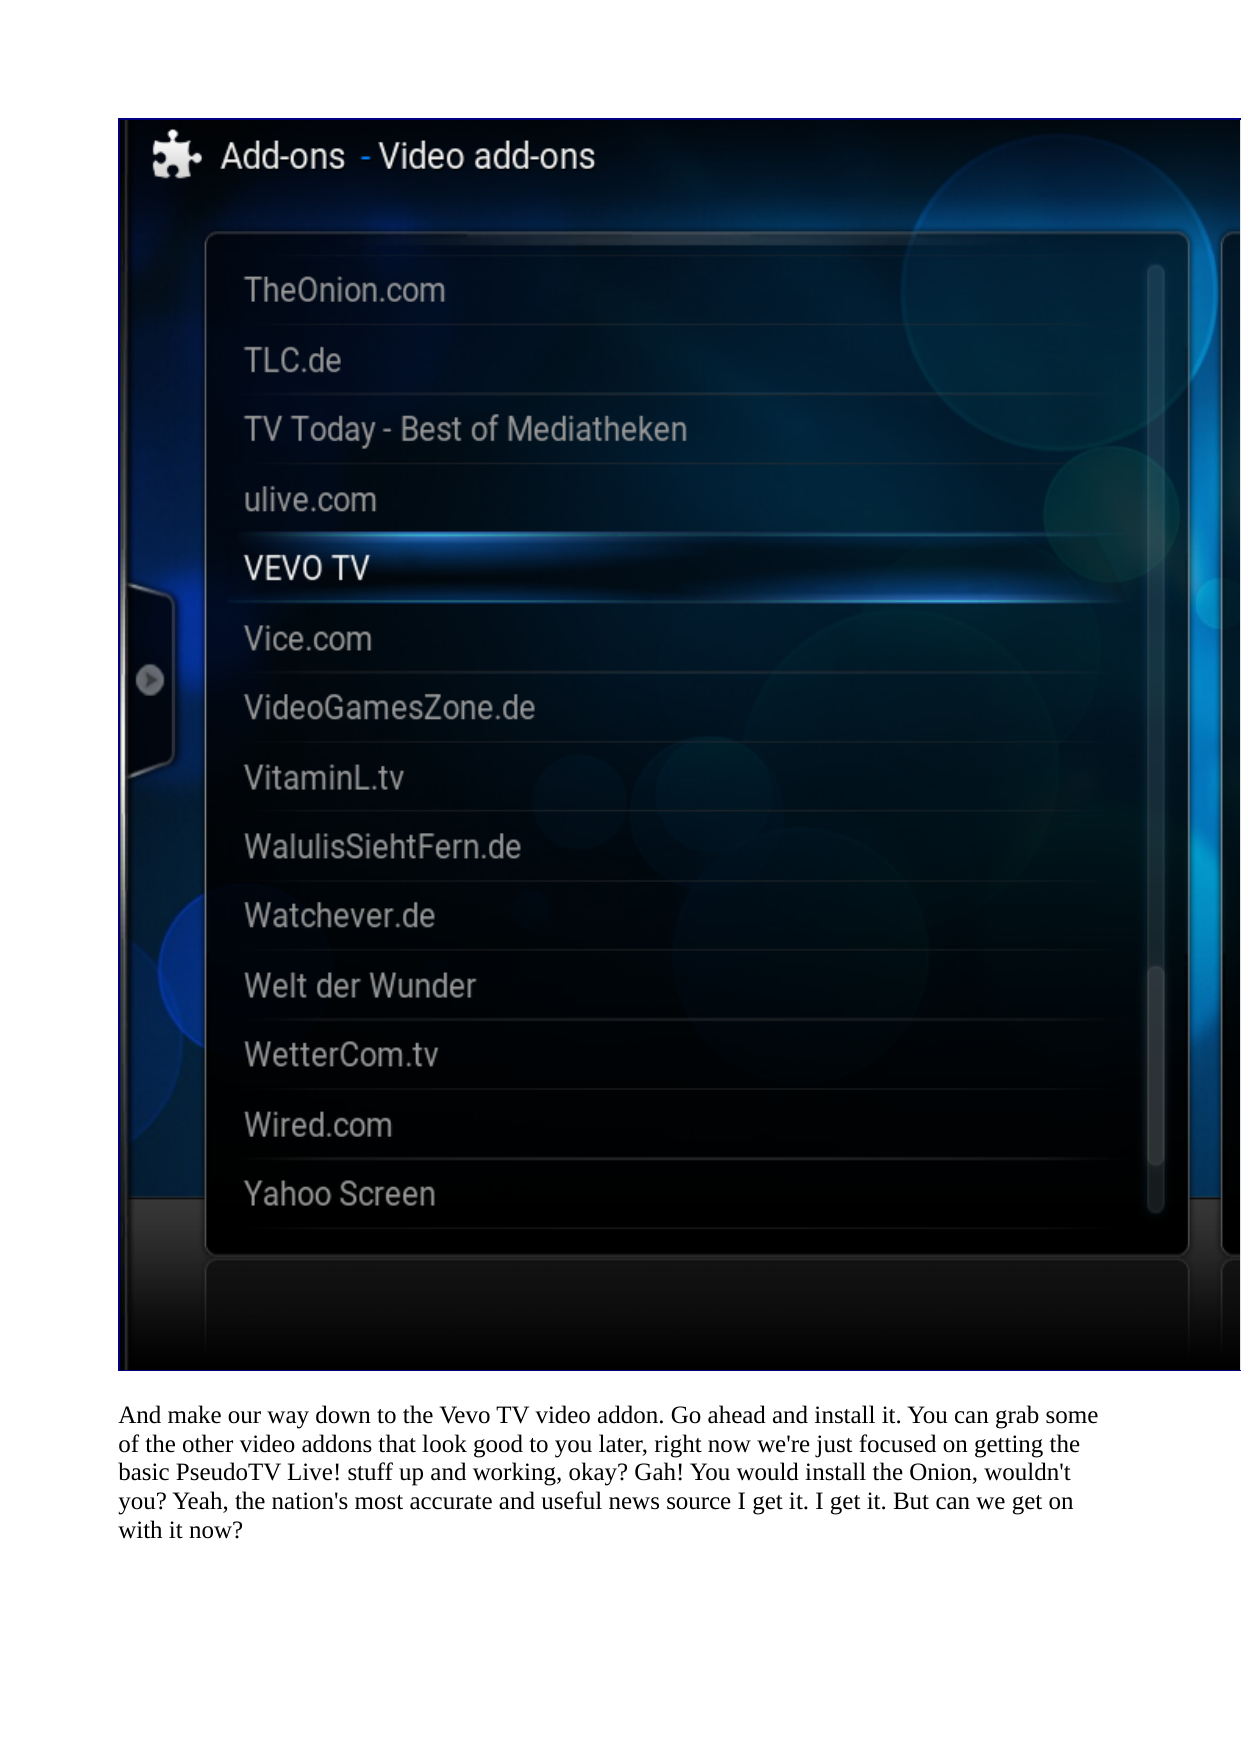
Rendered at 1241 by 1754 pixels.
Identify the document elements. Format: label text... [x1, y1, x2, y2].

text And make our way down to the Vevo TV video addon. Go ahead and install it. You can grab some of the other video addons that look good to you later, right now we're just focused on getting the basic PseudoTV Live! stuff up and working, okay? Gah! You would install the Onion, wouldn't you? Yeah, the nation's most accurate and useful news source I get it. I get it. But can we get on with it now? [118, 1371, 1122, 1544]
picture [120, 120, 1241, 1370]
